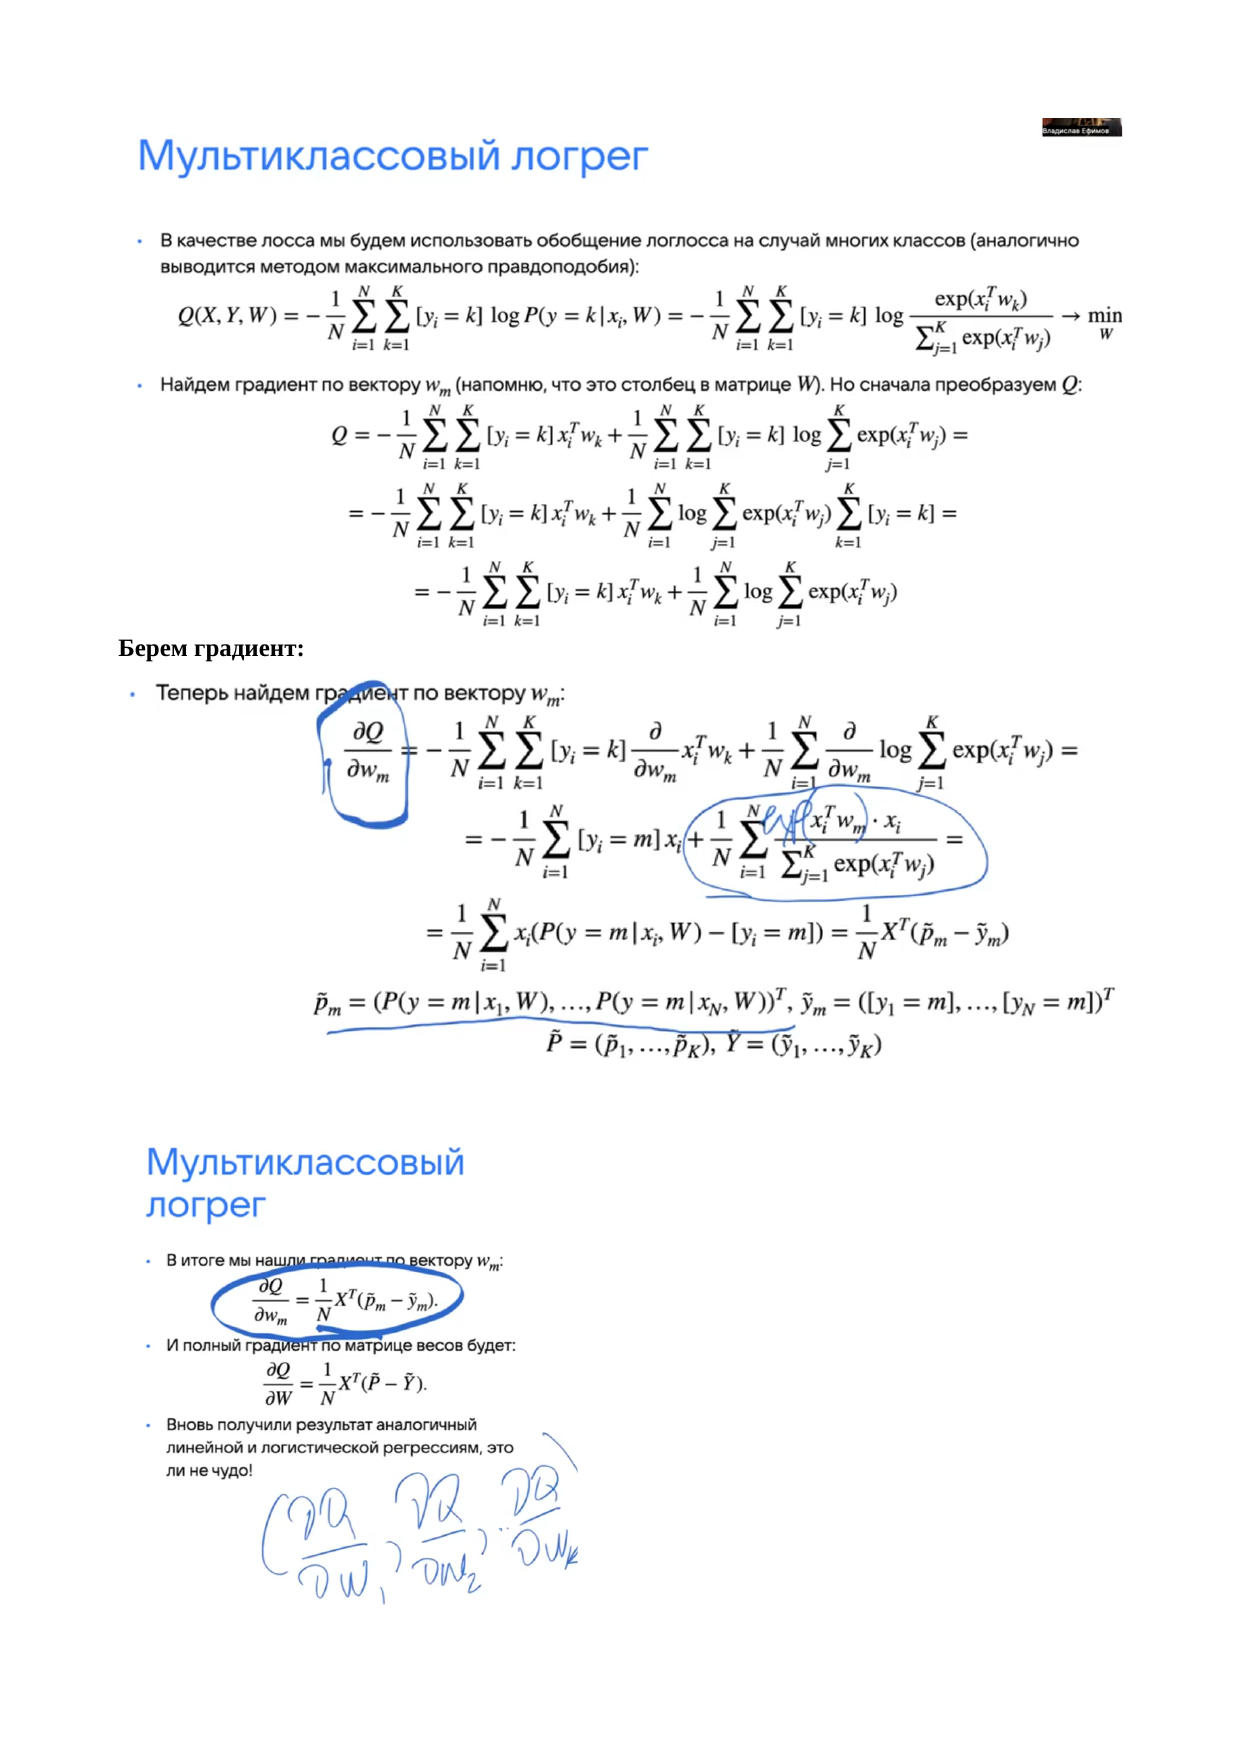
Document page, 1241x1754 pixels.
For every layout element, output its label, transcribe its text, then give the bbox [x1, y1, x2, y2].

picture [131, 1137, 578, 1605]
picture [118, 677, 1123, 1062]
picture [118, 118, 1123, 630]
text Берем градиент: [118, 630, 1122, 662]
